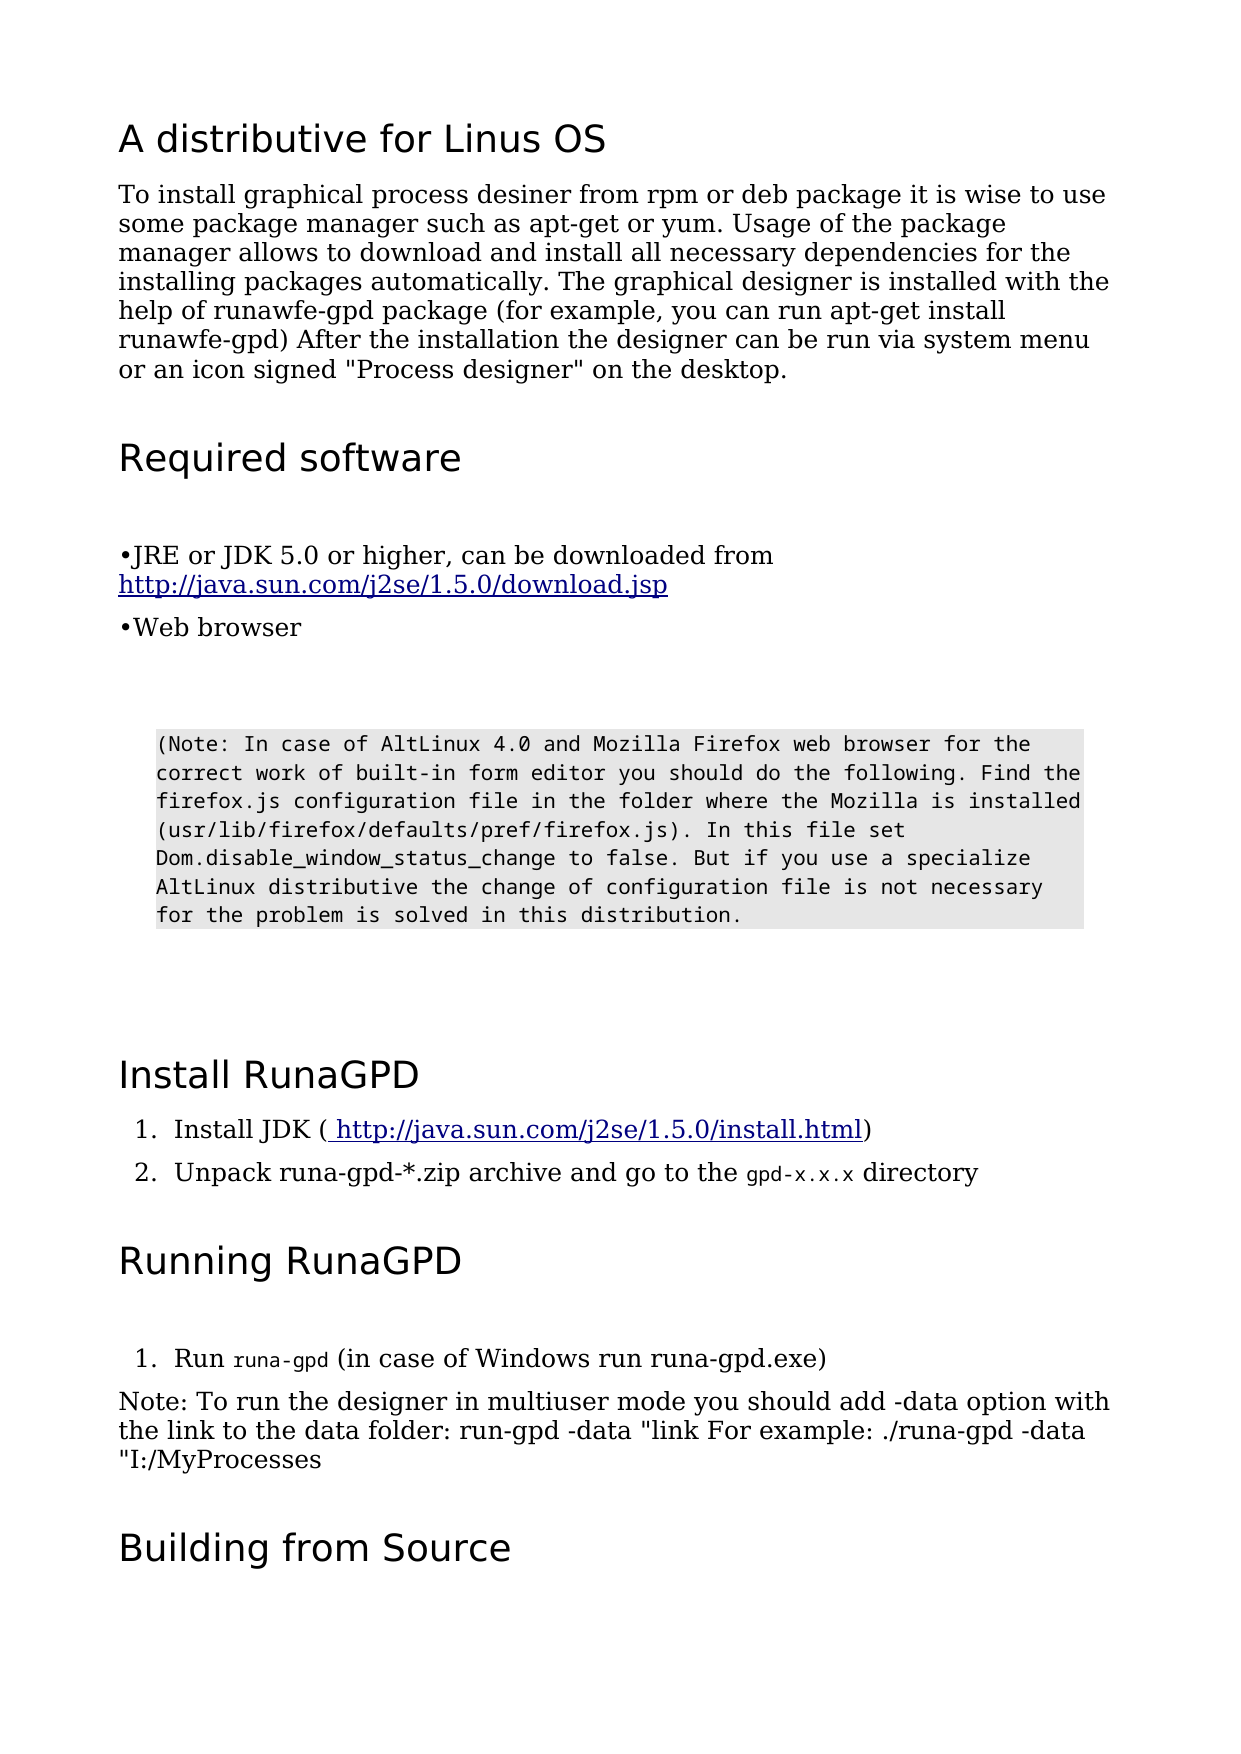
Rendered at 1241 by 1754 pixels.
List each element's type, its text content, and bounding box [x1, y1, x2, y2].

text Note: To run the designer in multiuser mode you should add -data option with the link to the data folder: run-gpd -data "link For example: ./runa-gpd -data "I:/MyProcesses [118, 1387, 1122, 1474]
list Run runa-gpd (in case of Windows run runa-gpd.exe) [118, 1344, 1122, 1373]
list JRE or JDK 5.0 or higher, can be downloaded from http://java.sun.com/j2se/1.5.0/download.jsp [118, 541, 1122, 599]
subtitle Required software [118, 436, 1122, 480]
subtitle Running RunaGPD [118, 1240, 1122, 1283]
subtitle Building from Source [118, 1527, 1122, 1571]
text (Note: In case of AltLinux 4.0 and Mozilla Firefox web browser for the correct work of built-in form editor you should do the following. Find the firefox.js configuration file in the folder where the Mozilla is installed (usr/lib/firefox/defaults/pref/firefox.js). In this file set Dom.disable_window_status_change to false. But if you use a specialize AltLinux distributive the change of configuration file is not necessary for the problem is solved in this distribution. [156, 729, 1084, 929]
text To install graphical process desiner from rpm or deb package it is wise to use some package manager such as apt-get or yum. Usage of the package manager allows to download and install all necessary dependencies for the installing packages automatically. The graphical designer is installed with the help of runawfe-gpd package (for example, you can run apt-get install runawfe-gpd) After the installation the designer can be run via system menu or an icon signed "Process designer" on the desktop. [118, 180, 1122, 384]
list Install JDK ( http://java.sun.com/j2se/1.5.0/install.html) [118, 1116, 1122, 1145]
list Web browser [118, 613, 1122, 642]
list Unpack runa-gpd-*.zip archive and go to the gpd-x.x.x directory [118, 1158, 1122, 1187]
subtitle Install RunaGPD [118, 1054, 1122, 1097]
subtitle A distributive for Linus OS [118, 118, 1122, 162]
